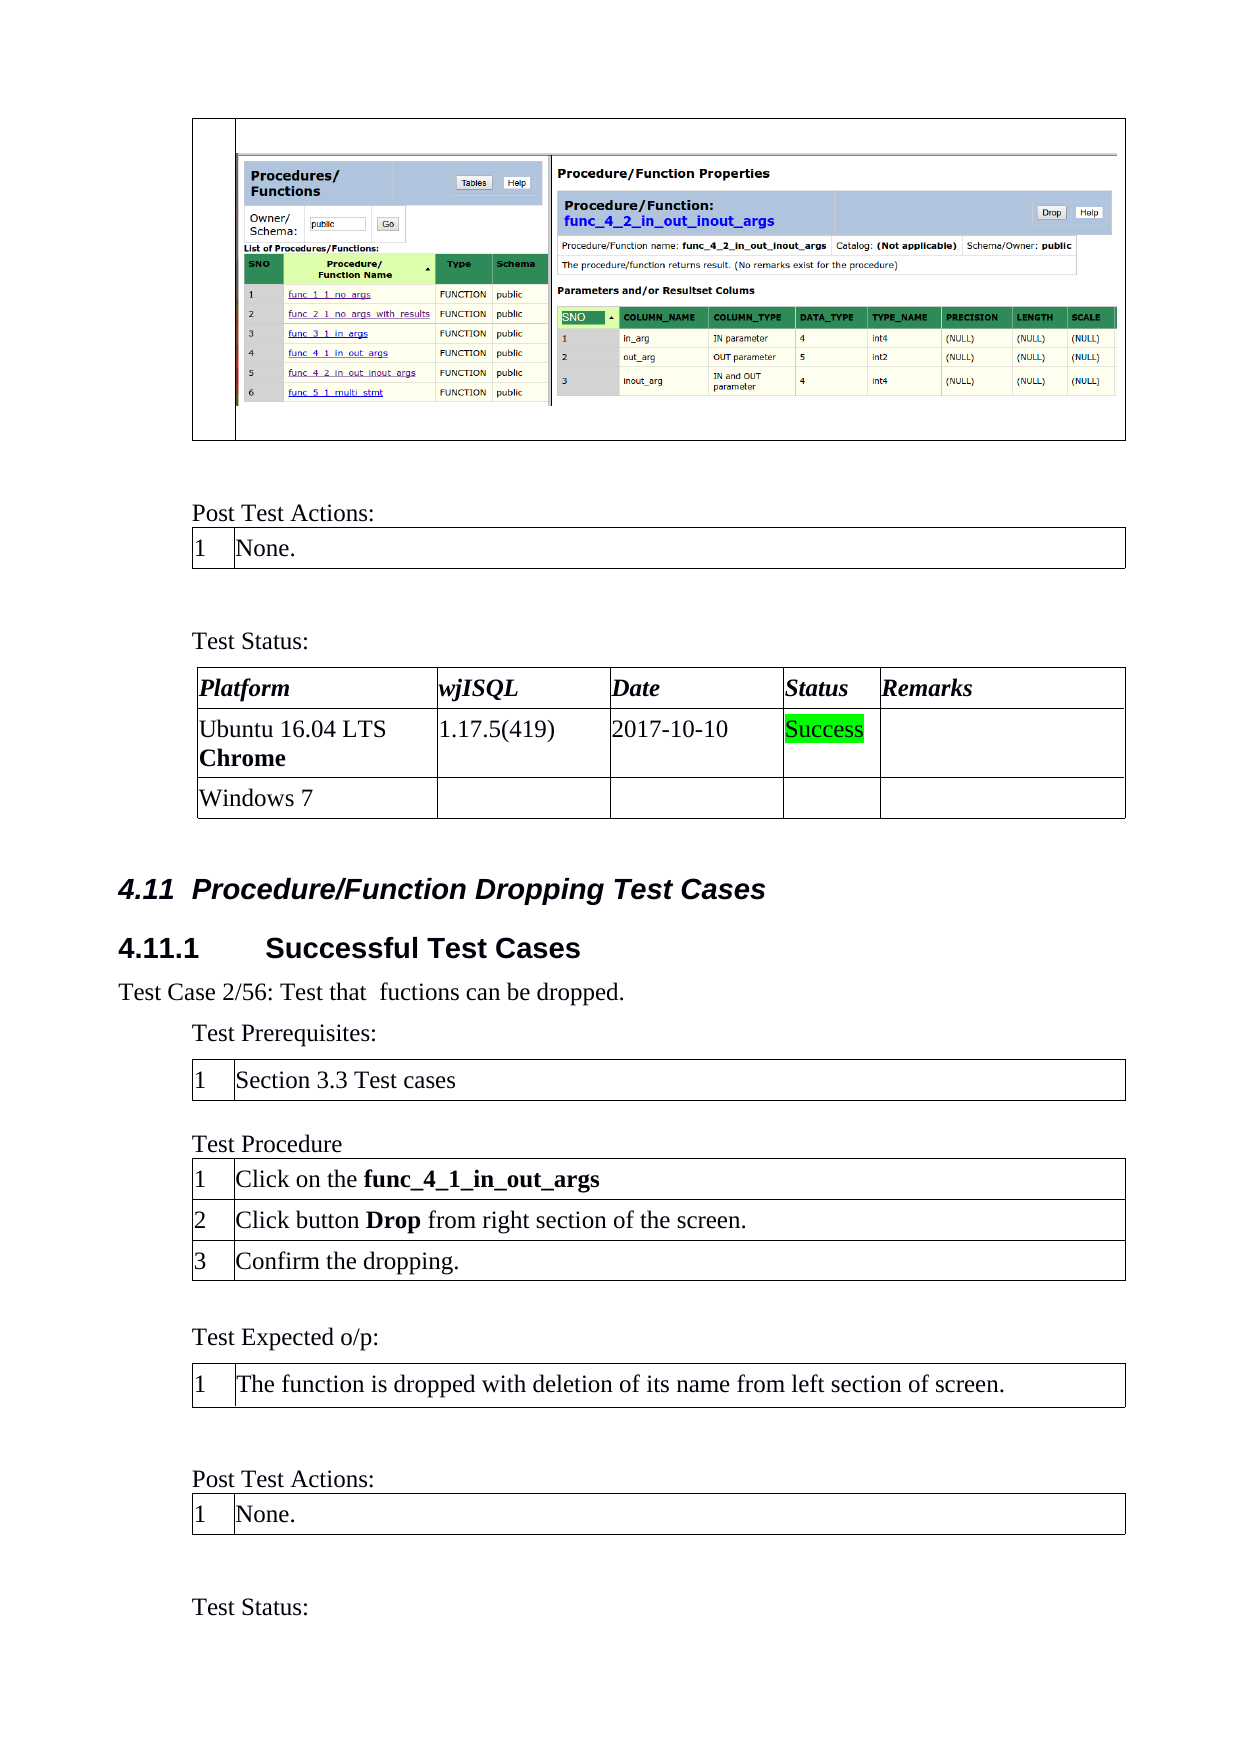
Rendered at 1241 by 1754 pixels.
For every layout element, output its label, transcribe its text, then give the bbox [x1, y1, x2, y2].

table_cell [881, 708, 1125, 777]
table_header wjISQL [438, 668, 610, 708]
table_cell [438, 778, 610, 818]
subtitle Successful Test Cases [118, 931, 1122, 964]
table_header Platform [198, 668, 437, 708]
text Test Status: [118, 626, 1122, 654]
table_header Status [784, 668, 880, 708]
table_header Remarks [881, 668, 1125, 708]
table_header Date [611, 668, 783, 708]
text Post Test Actions: [118, 498, 1122, 527]
table_cell Click button Drop from right section of the screen. [235, 1200, 1125, 1239]
table_header [236, 119, 1125, 440]
picture [236, 153, 1117, 406]
table_header None. [235, 528, 1125, 568]
table_cell Ubuntu 16.04 LTS Chrome [198, 709, 437, 777]
text Test Prerequisites: [118, 1018, 1122, 1047]
subtitle Procedure/Function Dropping Test Cases [118, 872, 1122, 906]
text Test Procedure [118, 1129, 1122, 1158]
table_header Click on the func_4_1_in_out_args [235, 1159, 1125, 1199]
table_header [193, 119, 235, 440]
table_header The function is dropped with deletion of its name from left section of screen. [236, 1364, 1125, 1406]
table_cell 2 [193, 1200, 234, 1239]
text Test Expected o/p: [118, 1322, 1122, 1351]
table_header 1 [193, 1159, 234, 1199]
table_cell [611, 778, 783, 818]
table_cell Confirm the dropping. [235, 1241, 1125, 1280]
table_header Section 3.3 Test cases [235, 1060, 1125, 1100]
table_cell 3 [193, 1241, 234, 1280]
text Test Case 2/56: Test that fuctions can be dropped. [118, 977, 1122, 1006]
table_cell 2017-10-10 [611, 709, 783, 777]
text Post Test Actions: [118, 1464, 1122, 1493]
table_header 1 [193, 1060, 234, 1100]
table_header None. [235, 1494, 1125, 1534]
text Test Status: [118, 1592, 1122, 1621]
table_header 1 [193, 528, 234, 568]
table_cell [784, 778, 880, 818]
table_cell 1.17.5(419) [438, 709, 610, 777]
table_header 1 [193, 1364, 235, 1406]
table_cell Windows 7 [198, 778, 437, 818]
table_cell Success [784, 709, 880, 777]
table_cell [881, 777, 1125, 818]
table_header 1 [193, 1494, 234, 1534]
